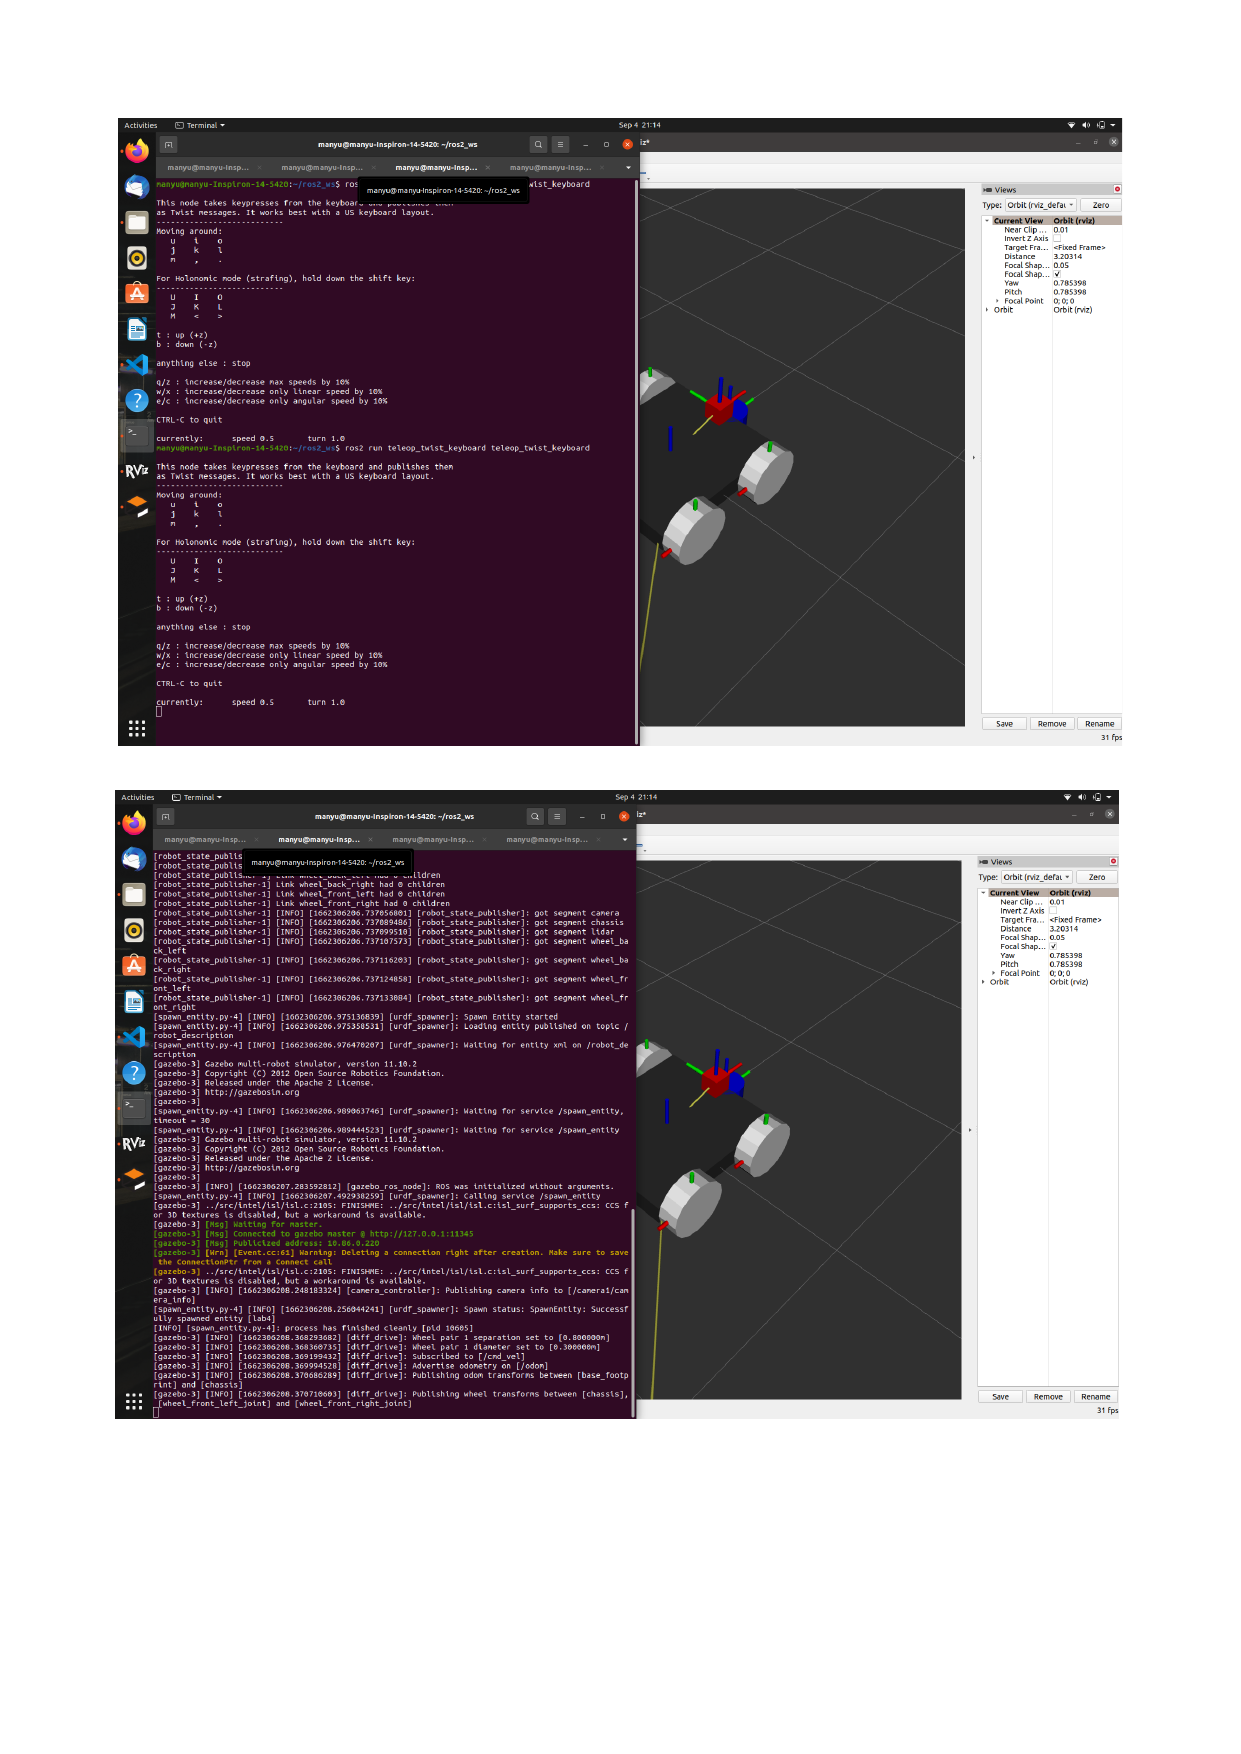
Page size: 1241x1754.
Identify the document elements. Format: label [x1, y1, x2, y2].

picture [115, 790, 1119, 1419]
picture [118, 118, 1123, 746]
